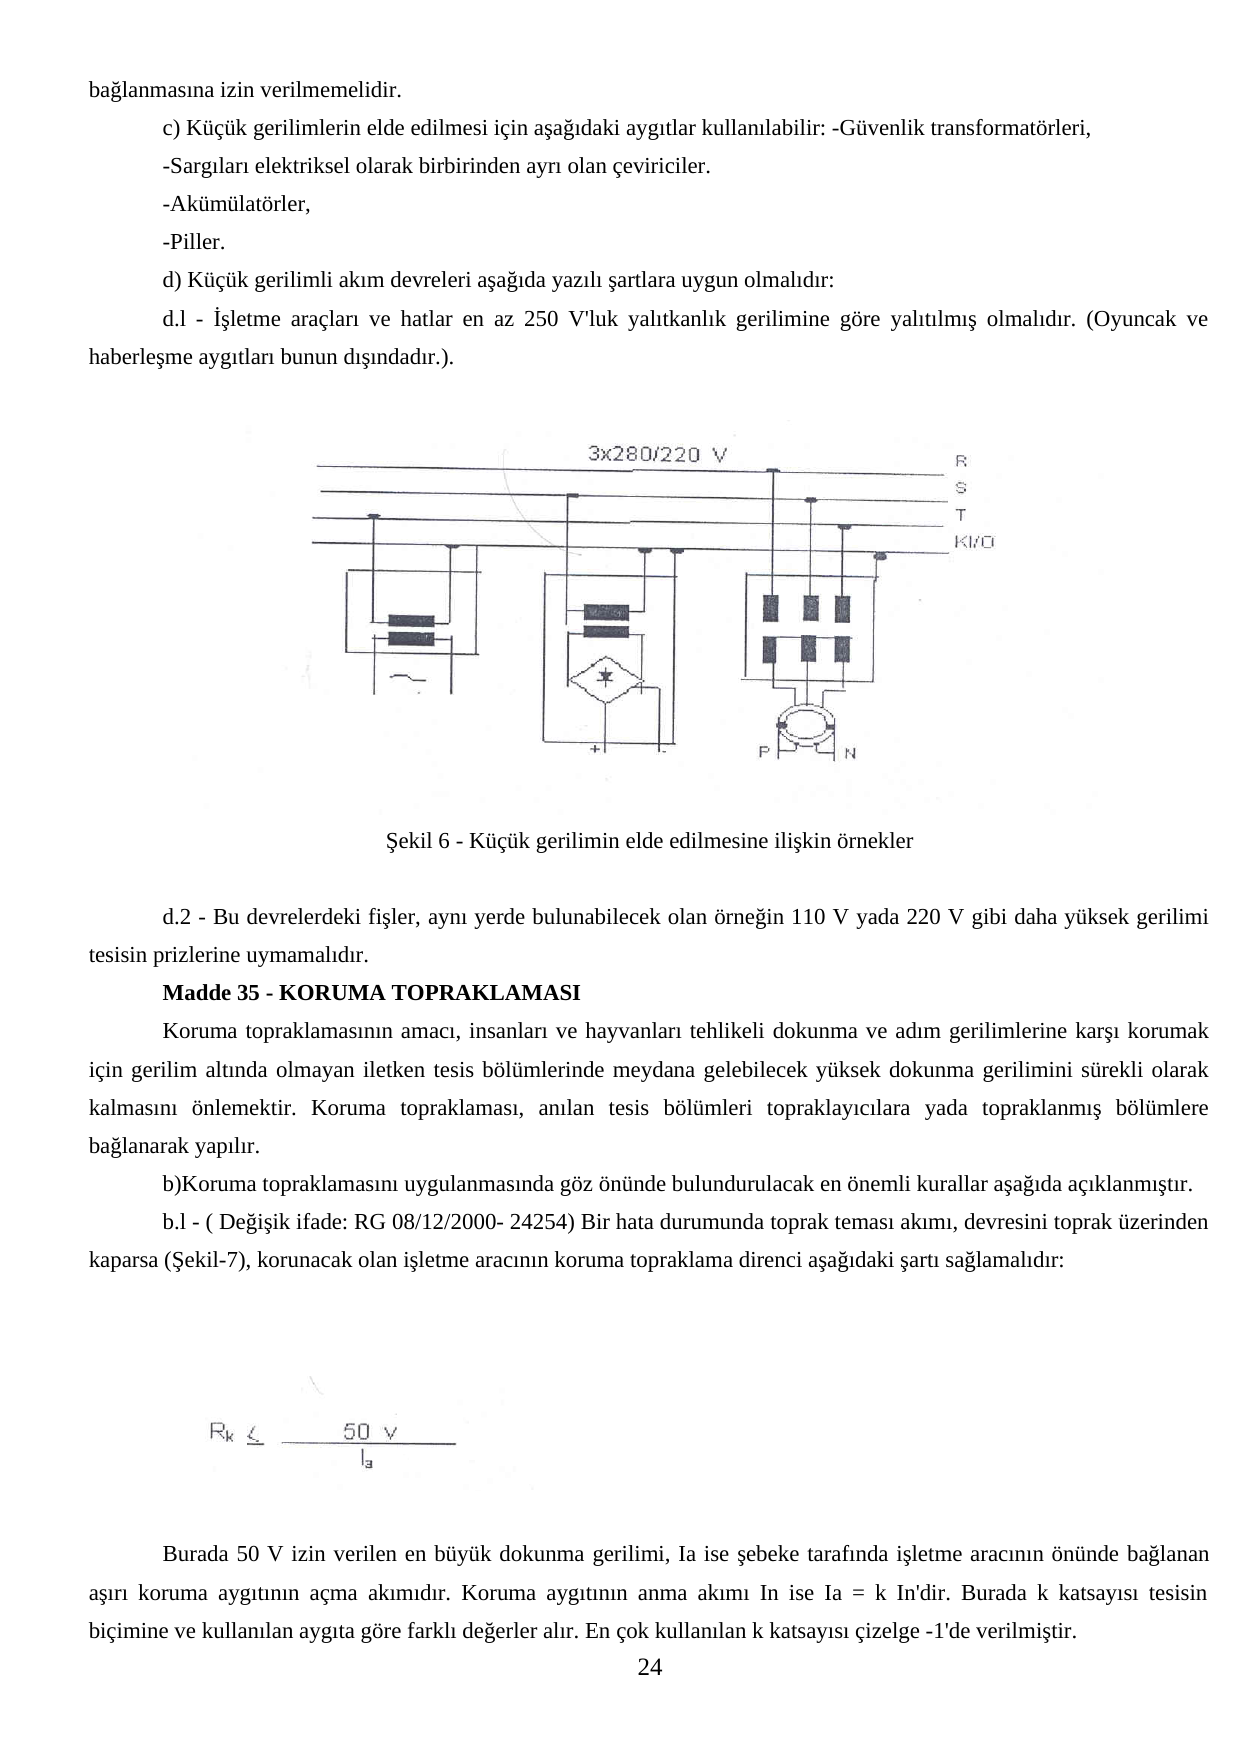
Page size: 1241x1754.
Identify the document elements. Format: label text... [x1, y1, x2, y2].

text d) Küçük gerilimli akım devreleri aşağıda yazılı şartlara uygun olmalıdır: [88, 267, 1211, 293]
text Şekil 6 - Küçük gerilimin elde edilmesine ilişkin örnekler [88, 420, 1211, 853]
text bağlanmasına izin verilmemelidir. [88, 77, 1211, 102]
text -Akümülatörler, [88, 191, 1211, 217]
text -Piller. [88, 229, 1211, 255]
text b.l - ( Değişik ifade: RG 08/12/2000- 24254) Bir hata durumunda toprak teması akımı, devresini toprak üzerinden kaparsa (Şekil-7), korunacak olan işletme aracının koruma topraklama direnci aşağıdaki şartı sağlamalıdır: [88, 1209, 1211, 1273]
text d.l - İşletme araçları ve hatlar en az 250 V'luk yalıtkanlık gerilimine göre yalıtılmış olmalıdır. (Oyuncak ve haberleşme aygıtları bunun dışındadır.). [88, 306, 1211, 369]
text c) Küçük gerilimlerin elde edilmesi için aşağıdaki aygıtlar kullanılabilir: -Güvenlik transformatörleri, [88, 115, 1211, 140]
text Madde 35 - KORUMA TOPRAKLAMASI [88, 980, 1211, 1006]
text Koruma topraklamasının amacı, insanları ve hayvanları tehlikeli dokunma ve adım gerilimlerine karşı korumak için gerilim altında olmayan iletken tesis bölümlerinde meydana gelebilecek yüksek dokunma gerilimini sürekli olarak kalmasını önlemektir. Koruma topraklaması, anılan tesis bölümleri topraklayıcılara yada topraklanmış bölümlere bağlanarak yapılır. [88, 1018, 1211, 1158]
text Burada 50 V izin verilen en büyük dokunma gerilimi, Ia ise şebeke tarafında işletme aracının önünde bağlanan aşırı koruma aygıtının açma akımıdır. Koruma aygıtının anma akımı In ise Ia = k In'dir. Burada k katsayısı tesisin biçimine ve kullanılan aygıta göre farklı değerler alır. En çok kullanılan k katsayısı çizelge -1'de verilmiştir. [88, 1541, 1211, 1643]
picture [175, 1376, 535, 1491]
text b)Koruma topraklamasını uygulanmasında göz önünde bulundurulacak en önemli kurallar aşağıda açıklanmıştır. [88, 1171, 1211, 1196]
text d.2 - Bu devrelerdeki fişler, aynı yerde bulunabilecek olan örneğin 110 V yada 220 V gibi daha yüksek gerilimi tesisin prizlerine uymamalıdır. [88, 904, 1211, 968]
text -Sargıları elektriksel olarak birbirinden ayrı olan çeviriciler. [88, 153, 1211, 178]
picture [192, 420, 1108, 815]
